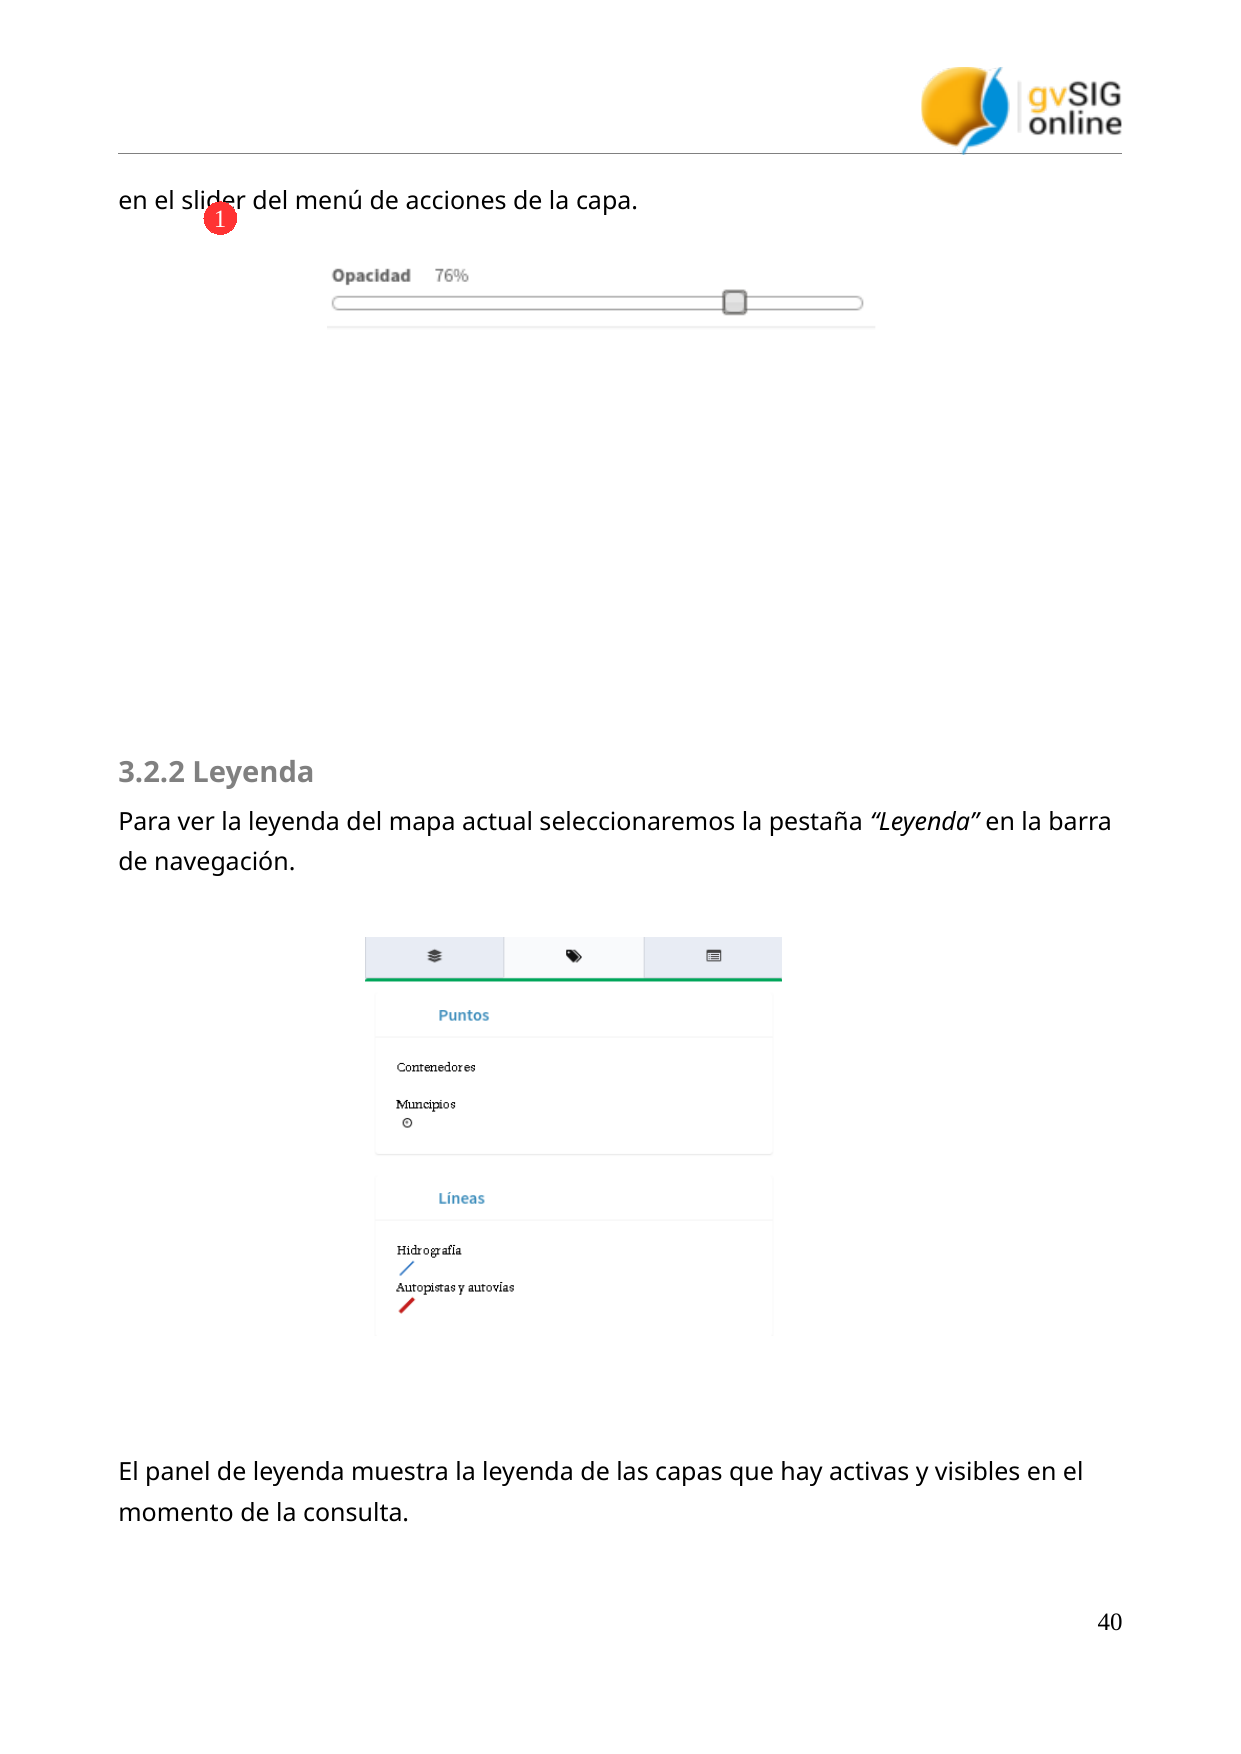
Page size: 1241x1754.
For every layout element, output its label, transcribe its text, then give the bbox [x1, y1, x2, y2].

subtitle 3.2.2 Leyenda [118, 751, 1122, 791]
picture [365, 937, 782, 1336]
text Para ver la leyenda del mapa actual seleccionaremos la pestaña “Leyenda” en la barra de navegación. [118, 803, 1122, 878]
picture [327, 255, 876, 336]
text El panel de leyenda muestra la leyenda de las capas que hay activas y visibles en el momento de la consulta. [118, 1454, 1122, 1528]
text en el slider del menú de acciones de la capa. [118, 182, 1122, 216]
picture [921, 67, 1122, 155]
